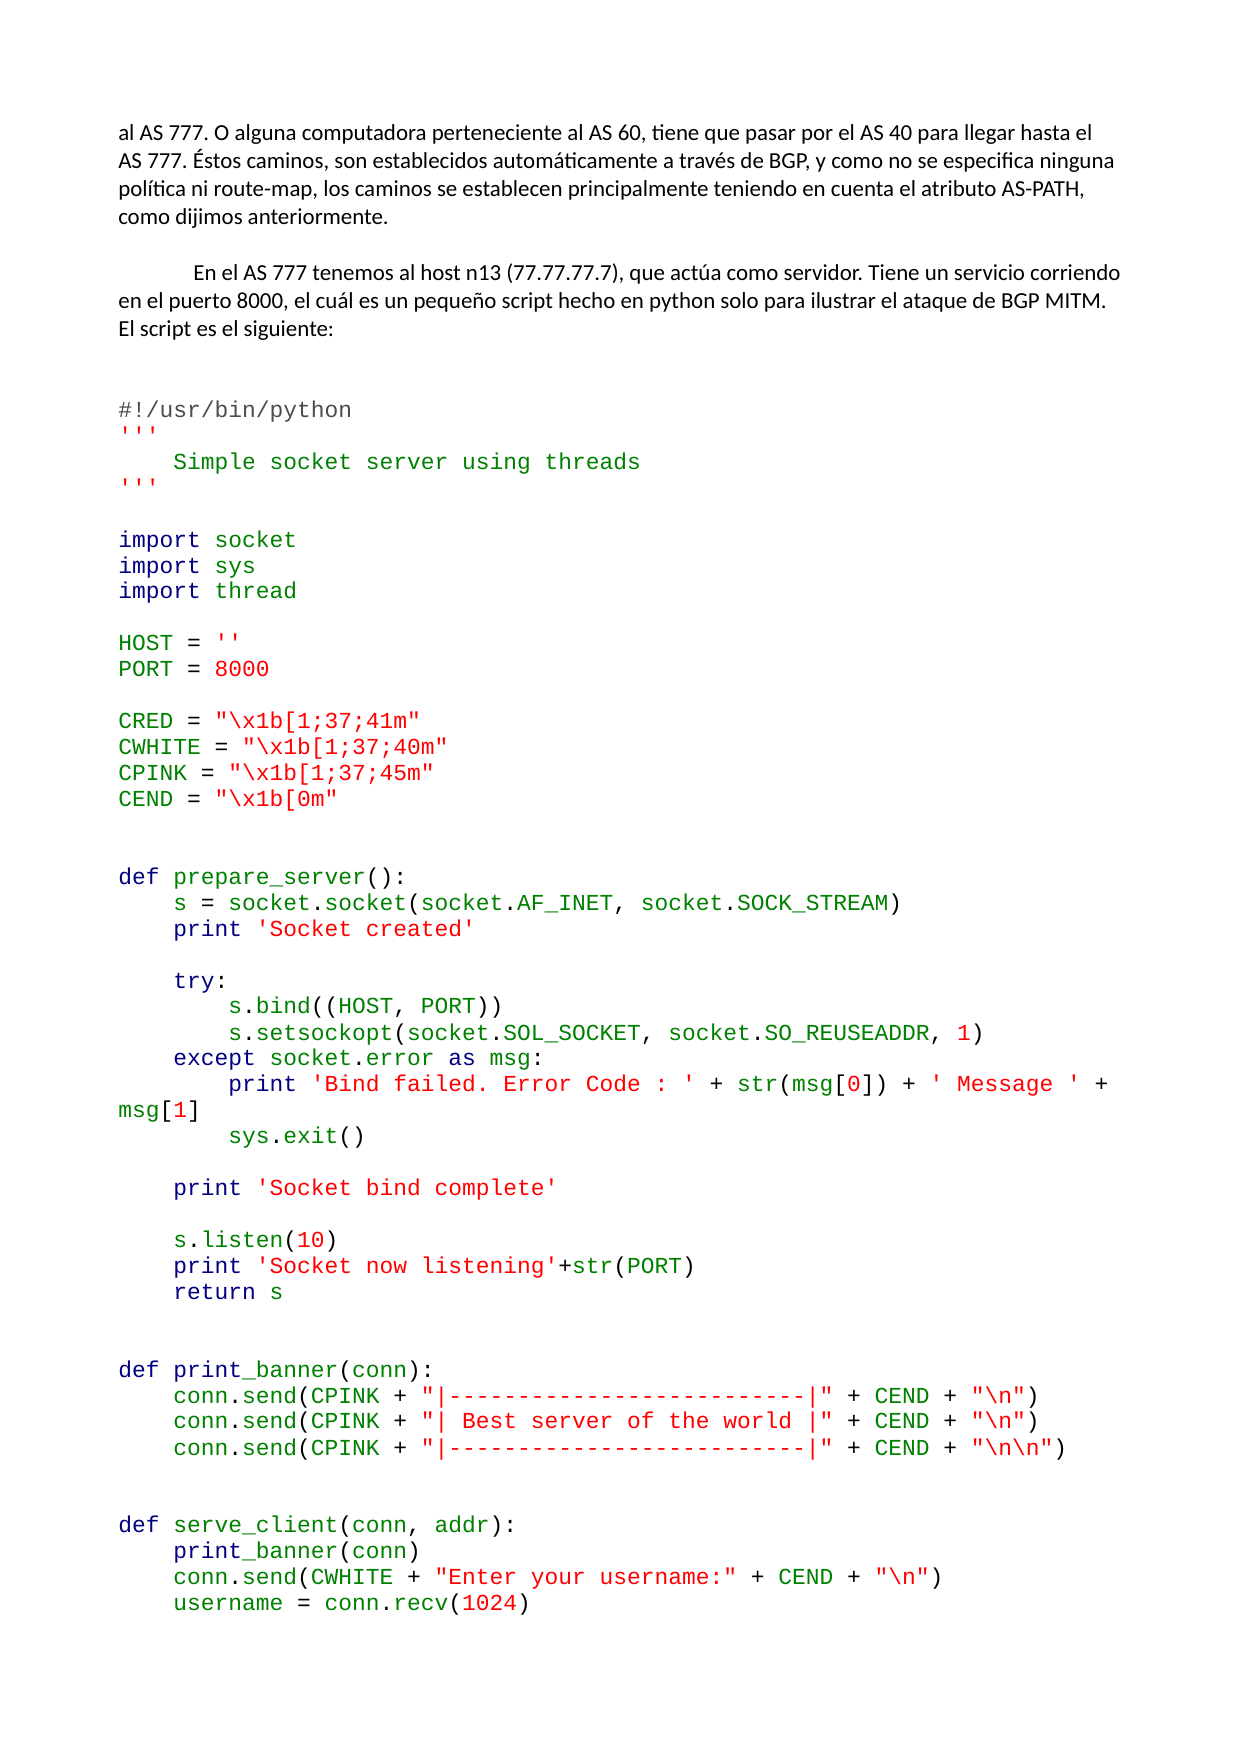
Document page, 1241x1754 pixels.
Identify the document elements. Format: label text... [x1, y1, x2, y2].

text ''' [118, 424, 1122, 450]
text import sys [118, 554, 1122, 580]
text s.setsockopt(socket.SOL_SOCKET, socket.SO_REUSEADDR, 1) [118, 1021, 1122, 1047]
text conn.send(CWHITE + "Enter your username:" + CEND + "\n") [118, 1566, 1122, 1591]
text Simple socket server using threads [118, 450, 1122, 476]
text CRED = "\x1b[1;37;41m" [118, 709, 1122, 736]
text CWHITE = "\x1b[1;37;40m" [118, 736, 1122, 761]
text conn.send(CPINK + "|--------------------------|" + CEND + "\n\n") [118, 1436, 1122, 1462]
text username = conn.recv(1024) [118, 1591, 1122, 1617]
text import socket [118, 528, 1122, 554]
text import thread [118, 580, 1122, 606]
text s.listen(10) [118, 1228, 1122, 1254]
text HOST = '' [118, 632, 1122, 658]
text s.bind((HOST, PORT)) [118, 995, 1122, 1021]
text CEND = "\x1b[0m" [118, 787, 1122, 813]
text En el AS 777 tenemos al host n13 (77.77.77.7), que actúa como servidor. Tiene un servicio corriendo en el puerto 8000, el cuál es un pequeño script hecho en python solo para ilustrar el ataque de BGP MITM. El script es el siguiente: [118, 258, 1122, 342]
text return s [118, 1280, 1122, 1306]
text print 'Socket created' [118, 917, 1122, 943]
text print 'Socket bind complete' [118, 1176, 1122, 1202]
text try: [118, 969, 1122, 995]
text def serve_client(conn, addr): [118, 1514, 1122, 1539]
text print 'Socket now listening'+str(PORT) [118, 1254, 1122, 1280]
text conn.send(CPINK + "| Best server of the world |" + CEND + "\n") [118, 1410, 1122, 1436]
text except socket.error as msg: [118, 1047, 1122, 1073]
text al AS 777. O alguna computadora perteneciente al AS 60, tiene que pasar por el AS 40 para llegar hasta el AS 777. Éstos caminos, son establecidos automáticamente a través de BGP, y como no se especifica ninguna política ni route-map, los caminos se establecen principalmente teniendo en cuenta el atributo AS-PATH, como dijimos anteriormente. [118, 118, 1122, 230]
text ''' [118, 476, 1122, 502]
text conn.send(CPINK + "|--------------------------|" + CEND + "\n") [118, 1384, 1122, 1410]
text def print_banner(conn): [118, 1358, 1122, 1384]
text sys.exit() [118, 1124, 1122, 1151]
text s = socket.socket(socket.AF_INET, socket.SOCK_STREAM) [118, 891, 1122, 917]
text PORT = 8000 [118, 658, 1122, 684]
text print_banner(conn) [118, 1539, 1122, 1566]
text #!/usr/bin/python [118, 398, 1122, 424]
text print 'Bind failed. Error Code : ' + str(msg[0]) + ' Message ' + msg[1] [118, 1073, 1122, 1124]
text CPINK = "\x1b[1;37;45m" [118, 761, 1122, 787]
text def prepare_server(): [118, 865, 1122, 891]
